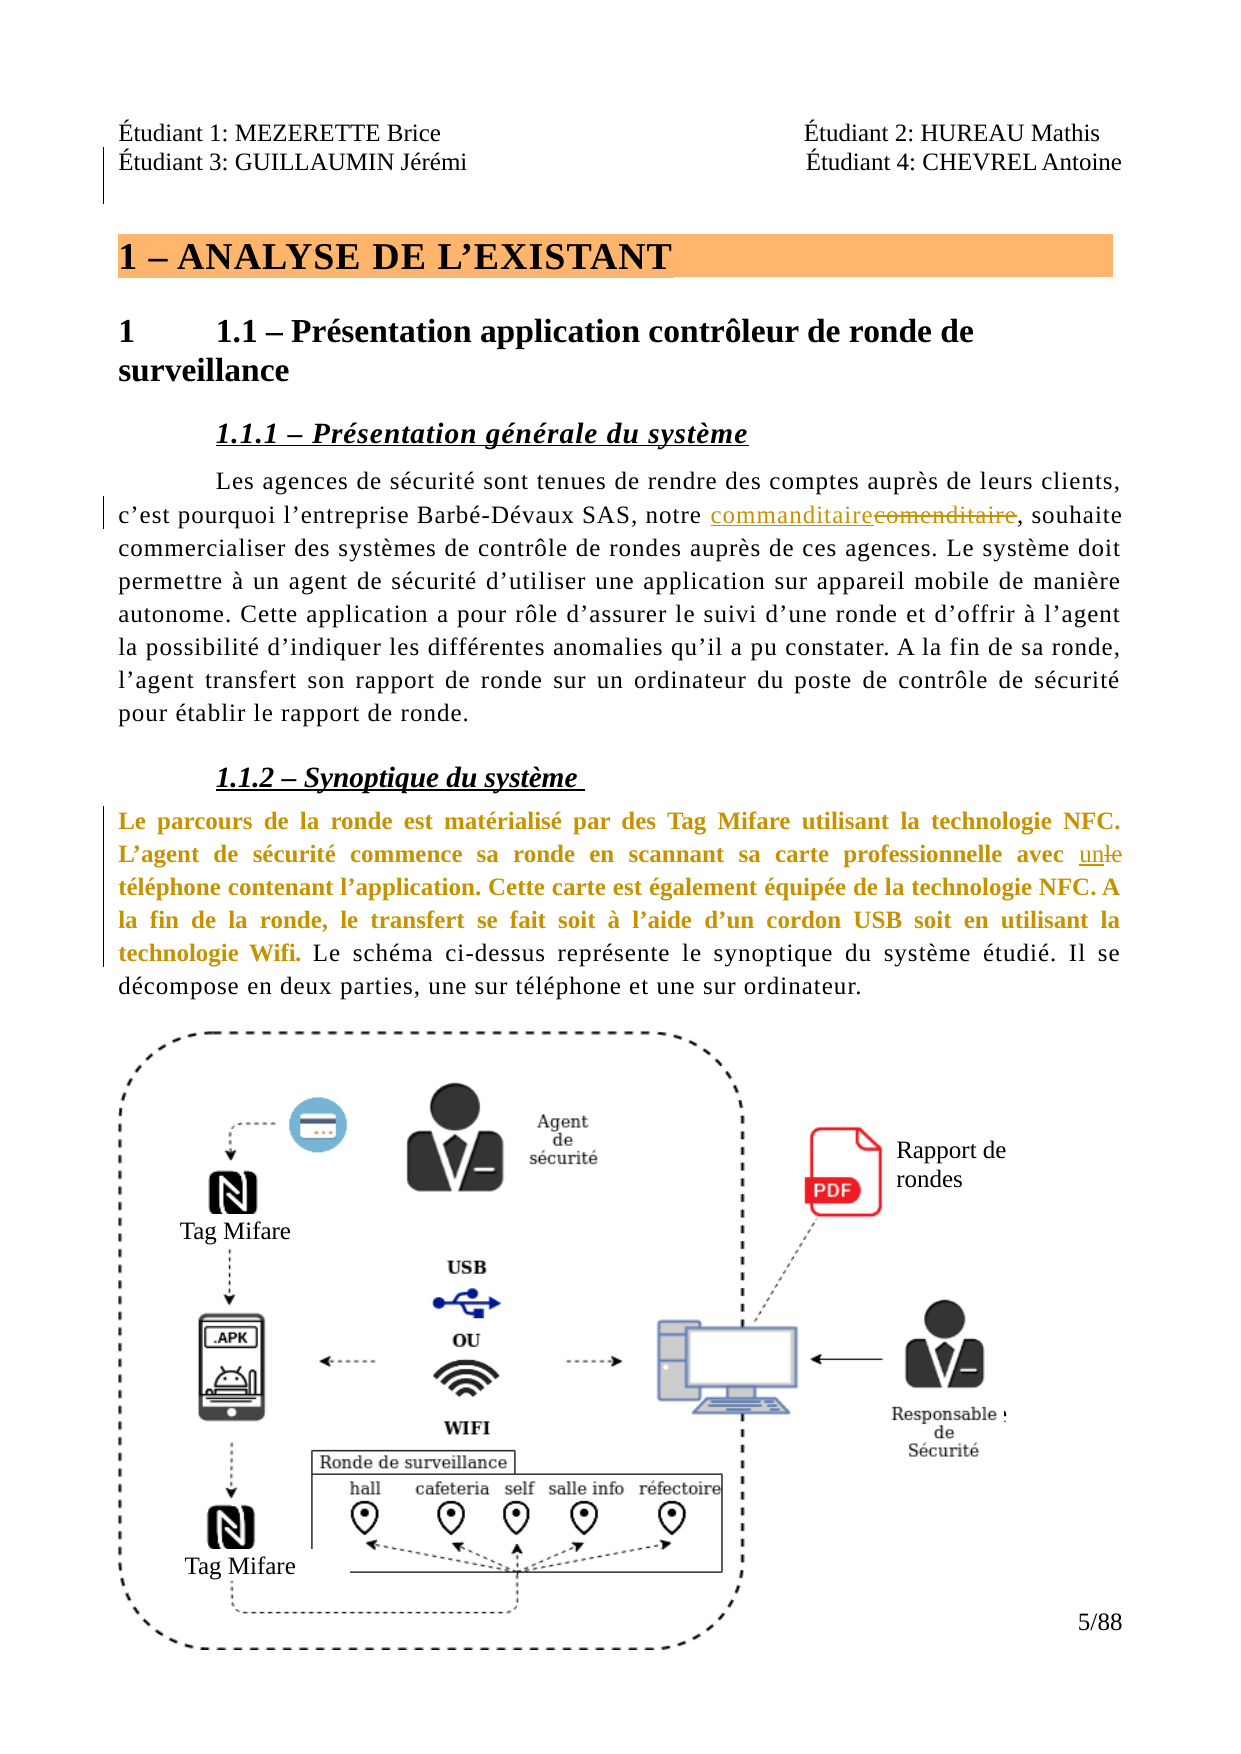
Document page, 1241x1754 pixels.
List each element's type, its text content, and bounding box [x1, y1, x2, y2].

subtitle 1.1.2 – Synoptique du système [118, 760, 1122, 794]
subtitle 1.1 – Présentation application contrôleur de ronde de surveillance [118, 311, 1122, 388]
text Le parcours de la ronde est matérialisé par des Tag Mifare utilisant la technologie NFC. L’agent de sécurité commence sa ronde en scannant sa carte professionnelle avec un téléphone contenant l’application. Cette carte est également équipée de la technologie NFC. A la fin de la ronde, le transfert se fait soit à l’aide d’un cordon USB soit en utilisant la technologie Wifi. Le schéma ci-dessus représente le synoptique du système étudié. Il se décompose en deux parties, une sur téléphone et une sur ordinateur. [118, 806, 1122, 1000]
text Les agences de sécurité sont tenues de rendre des comptes auprès de leurs clients, c’est pourquoi l’entreprise Barbé-Dévaux SAS, notre commanditaire, souhaite commercialiser des systèmes de contrôle de rondes auprès de ces agences. Le système doit permettre à un agent de sécurité d’utiliser une application sur appareil mobile de manière autonome. Cette application a pour rôle d’assurer le suivi d’une ronde et d’offrir à l’agent la possibilité d’indiquer les différentes anomalies qu’il a pu constater. A la fin de sa ronde, l’agent transfert son rapport de ronde sur un ordinateur du poste de contrôle de sécurité pour établir le rapport de ronde. [118, 462, 1122, 727]
picture [118, 1031, 1004, 1650]
subtitle 1.1.1 – Présentation générale du système [118, 416, 1122, 449]
subtitle 1 – ANALYSE DE L’EXISTANT [118, 234, 1122, 278]
